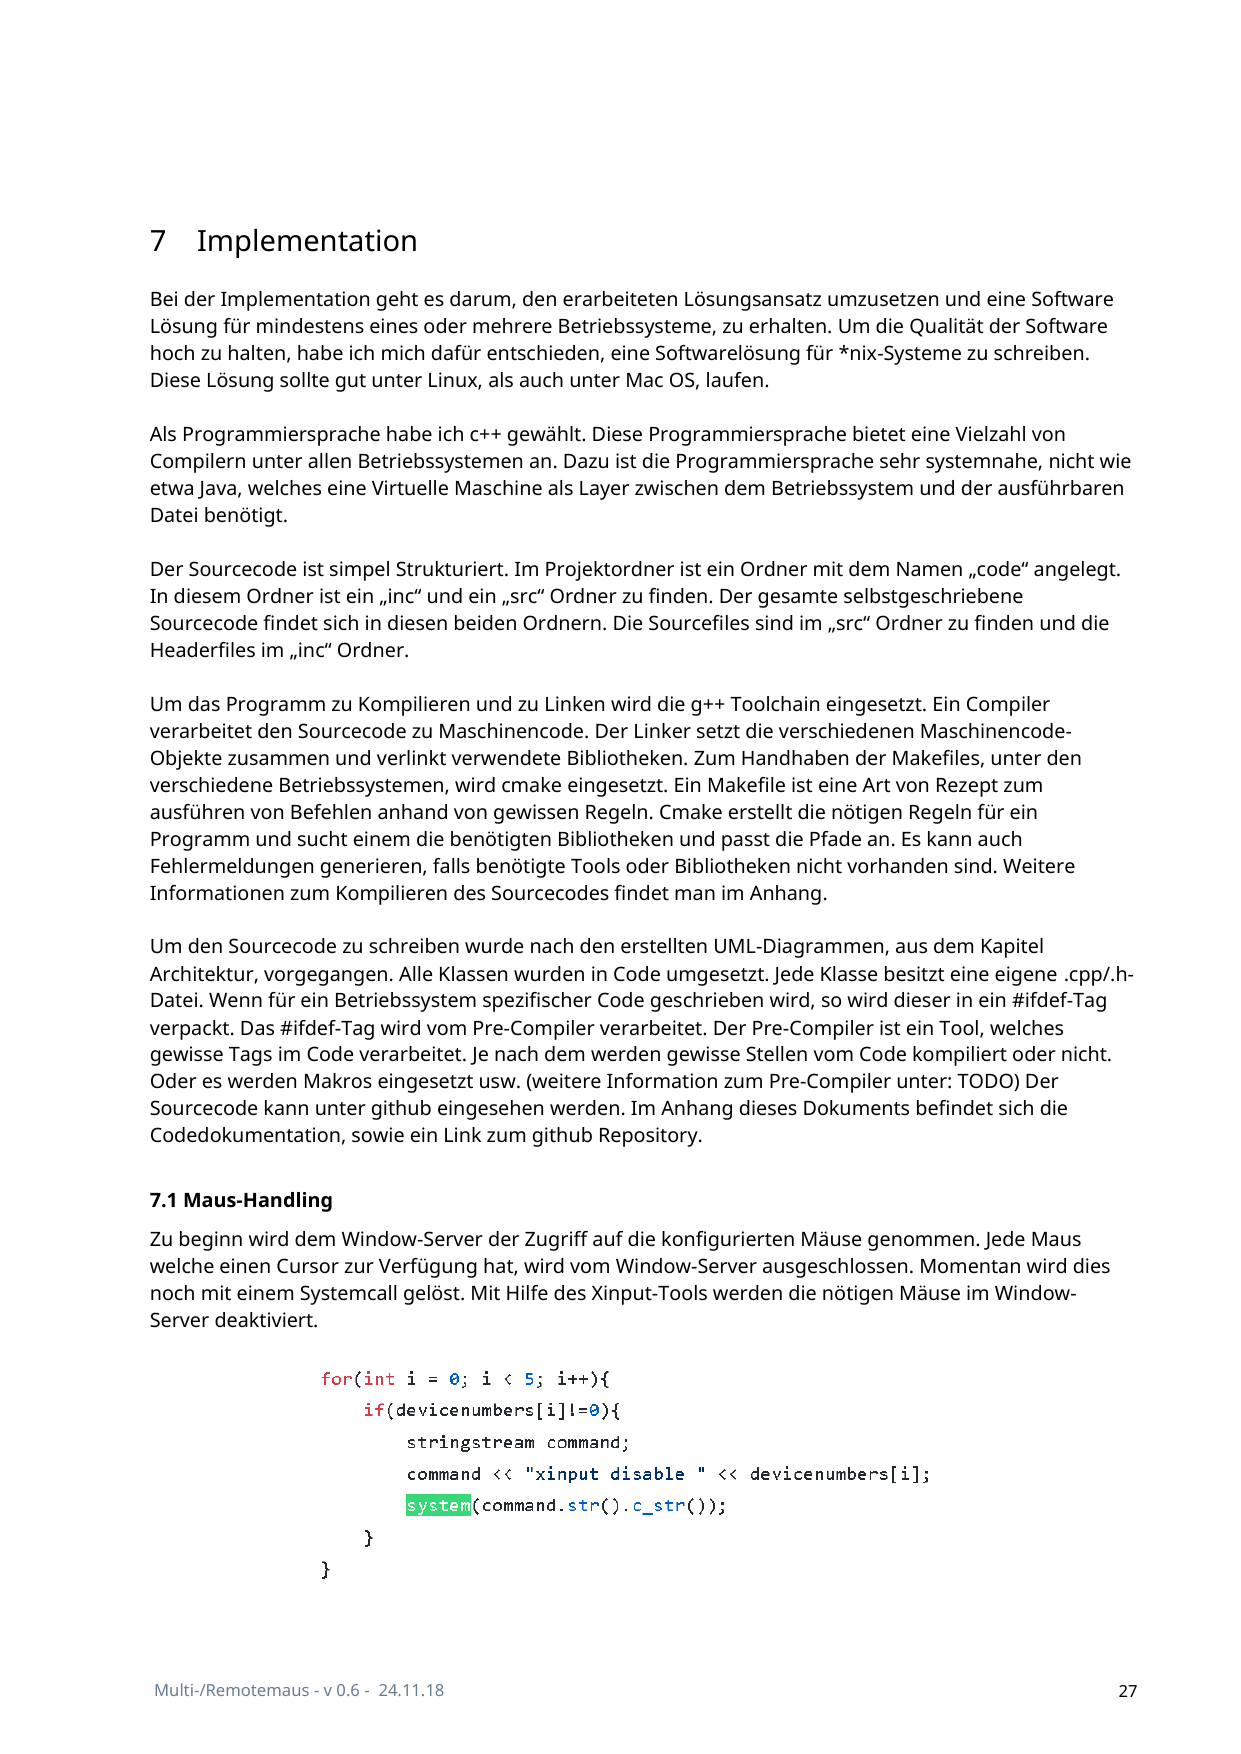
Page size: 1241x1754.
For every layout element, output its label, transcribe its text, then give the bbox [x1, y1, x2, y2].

text Zu beginn wird dem Window-Server der Zugriff auf die konfigurierten Mäuse genommen. Jede Maus welche einen Cursor zur Verfügung hat, wird vom Window-Server ausgeschlossen. Momentan wird dies noch mit einem Systemcall gelöst. Mit Hilfe des Xinput-Tools werden die nötigen Mäuse im Window-Server deaktiviert. [149, 1226, 1136, 1333]
subtitle Maus-Handling [149, 1186, 1136, 1213]
picture [313, 1360, 972, 1588]
text Der Sourcecode ist simpel Strukturiert. Im Projektordner ist ein Ordner mit dem Namen „code“ angelegt. In diesem Ordner ist ein „inc“ und ein „src“ Ordner zu finden. Der gesamte selbstgeschriebene Sourcecode findet sich in diesen beiden Ordnern. Die Sourcefiles sind im „src“ Ordner zu finden und die Headerfiles im „inc“ Ordner. [149, 555, 1136, 663]
text Um den Sourcecode zu schreiben wurde nach den erstellten UML-Diagrammen, aus dem Kapitel Architektur, vorgegangen. Alle Klassen wurden in Code umgesetzt. Jede Klasse besitzt eine eigene .cpp/.h-Datei. Wenn für ein Betriebssystem spezifischer Code geschrieben wird, so wird dieser in ein #ifdef-Tag verpackt. Das #ifdef-Tag wird vom Pre-Compiler verarbeitet. Der Pre-Compiler ist ein Tool, welches gewisse Tags im Code verarbeitet. Je nach dem werden gewisse Stellen vom Code kompiliert oder nicht. Oder es werden Makros eingesetzt usw. (weitere Information zum Pre-Compiler unter: TODO) Der Sourcecode kann unter github eingesehen werden. Im Anhang dieses Dokuments befindet sich die Codedokumentation, sowie ein Link zum github Repository. [149, 933, 1136, 1149]
text Um das Programm zu Kompilieren und zu Linken wird die g++ Toolchain eingesetzt. Ein Compiler verarbeitet den Sourcecode zu Maschinencode. Der Linker setzt die verschiedenen Maschinencode-Objekte zusammen und verlinkt verwendete Bibliotheken. Zum Handhaben der Makefiles, unter den verschiedene Betriebssystemen, wird cmake eingesetzt. Ein Makefile ist eine Art von Rezept zum ausführen von Befehlen anhand von gewissen Regeln. Cmake erstellt die nötigen Regeln für ein Programm und sucht einem die benötigten Bibliotheken und passt die Pfade an. Es kann auch Fehlermeldungen generieren, falls benötigte Tools oder Bibliotheken nicht vorhanden sind. Weitere Informationen zum Kompilieren des Sourcecodes findet man im Anhang. [149, 690, 1136, 906]
text Bei der Implementation geht es darum, den erarbeiteten Lösungsansatz umzusetzen und eine Software Lösung für mindestens eines oder mehrere Betriebssysteme, zu erhalten. Um die Qualität der Software hoch zu halten, habe ich mich dafür entschieden, eine Softwarelösung für *nix-Systeme zu schreiben. Diese Lösung sollte gut unter Linux, als auch unter Mac OS, laufen. [149, 285, 1136, 393]
subtitle Implementation [149, 221, 1136, 260]
text Als Programmiersprache habe ich c++ gewählt. Diese Programmiersprache bietet eine Vielzahl von Compilern unter allen Betriebssystemen an. Dazu ist die Programmiersprache sehr systemnahe, nicht wie etwa Java, welches eine Virtuelle Maschine als Layer zwischen dem Betriebssystem und der ausführbaren Datei benötigt. [149, 420, 1136, 528]
